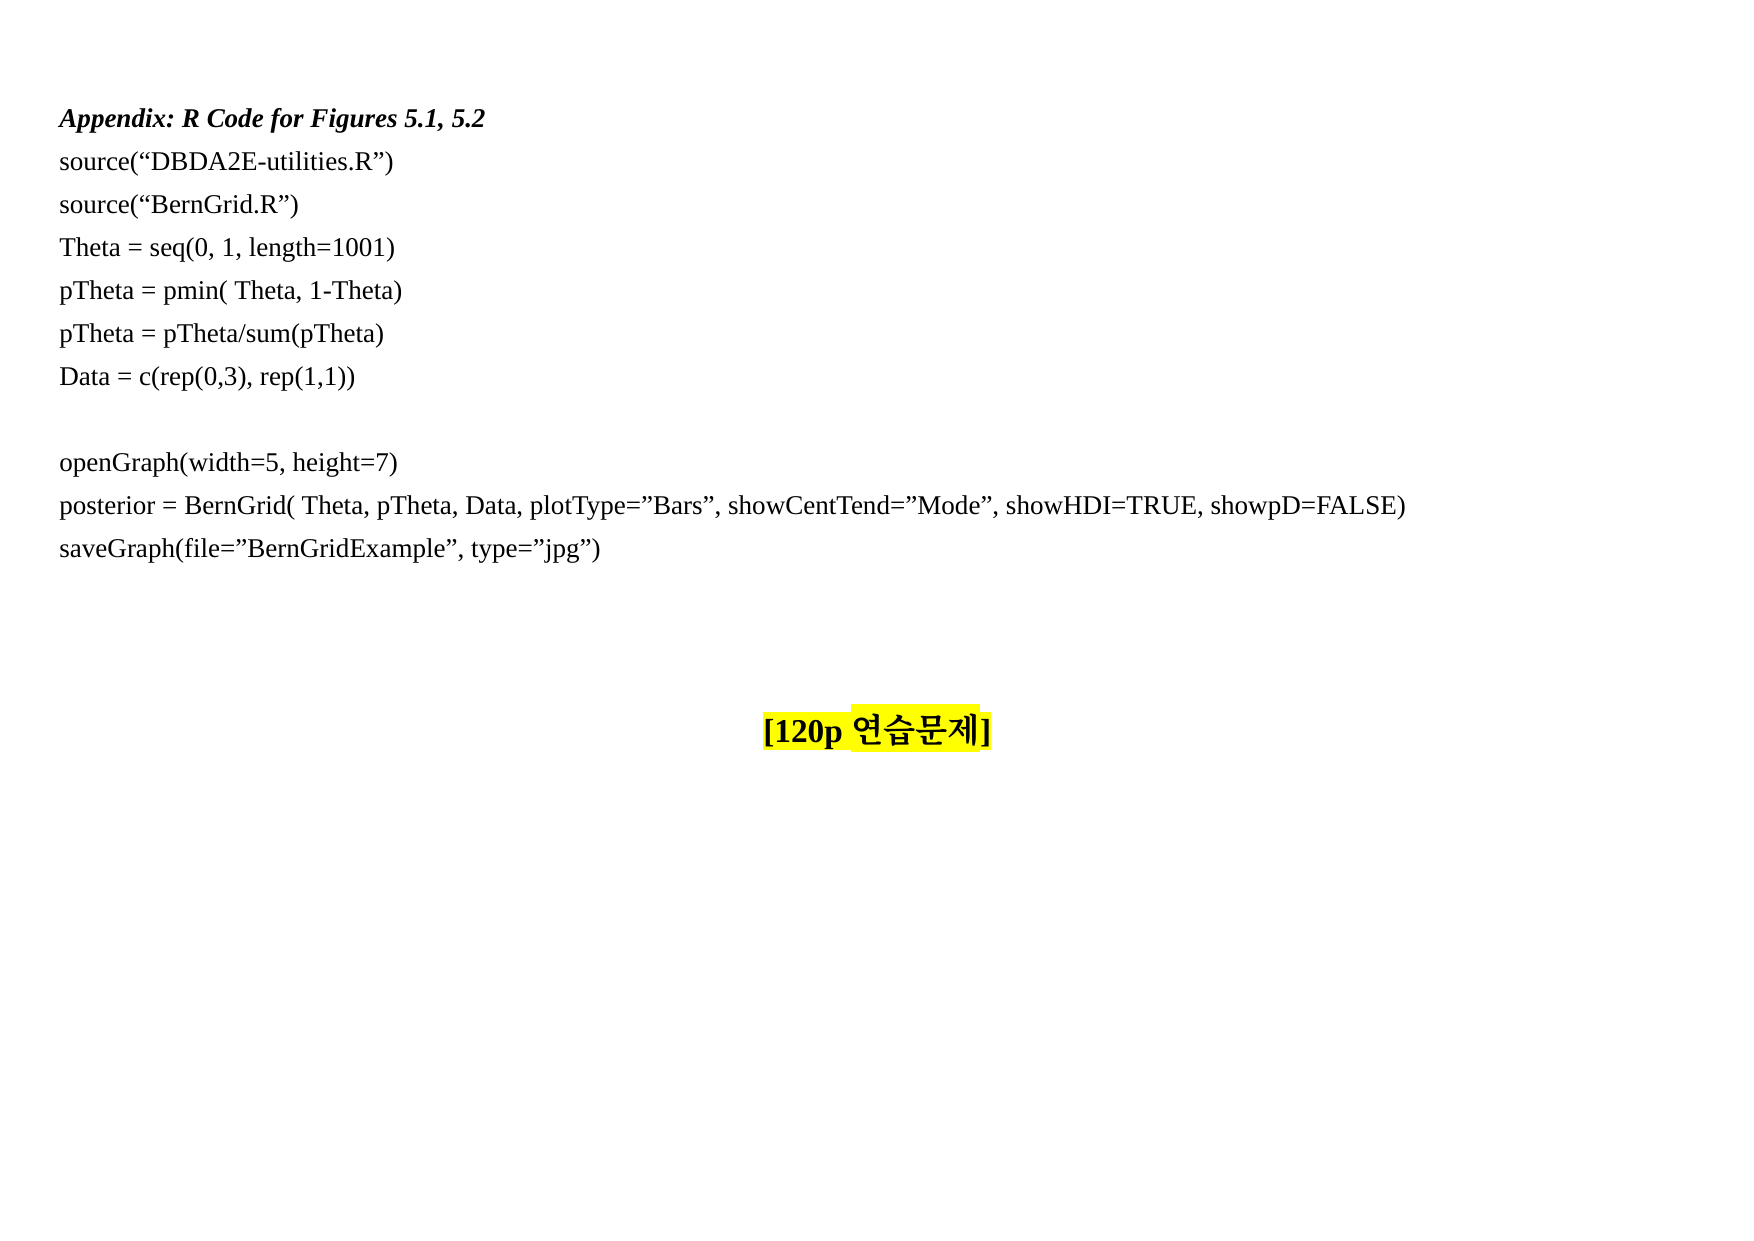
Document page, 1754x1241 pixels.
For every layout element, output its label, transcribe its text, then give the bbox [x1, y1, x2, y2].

text openGraph(width=5, height=7) [59, 446, 1695, 477]
text [120p 연습문제] [59, 704, 1695, 752]
text Appendix: R Code for Figures 5.1, 5.2 [59, 102, 1695, 133]
text saveGraph(file=”BernGridExample”, type=”jpg”) [59, 532, 1695, 563]
text pTheta = pTheta/sum(pTheta) [59, 317, 1695, 348]
text source(“DBDA2E-utilities.R”) [59, 145, 1695, 176]
text source(“BernGrid.R”) [59, 188, 1695, 219]
text Data = c(rep(0,3), rep(1,1)) [59, 360, 1695, 391]
text pTheta = pmin( Theta, 1-Theta) [59, 274, 1695, 305]
text Theta = seq(0, 1, length=1001) [59, 231, 1695, 262]
text posterior = BernGrid( Theta, pTheta, Data, plotType=”Bars”, showCentTend=”Mode”, showHDI=TRUE, showpD=FALSE) [59, 489, 1695, 520]
